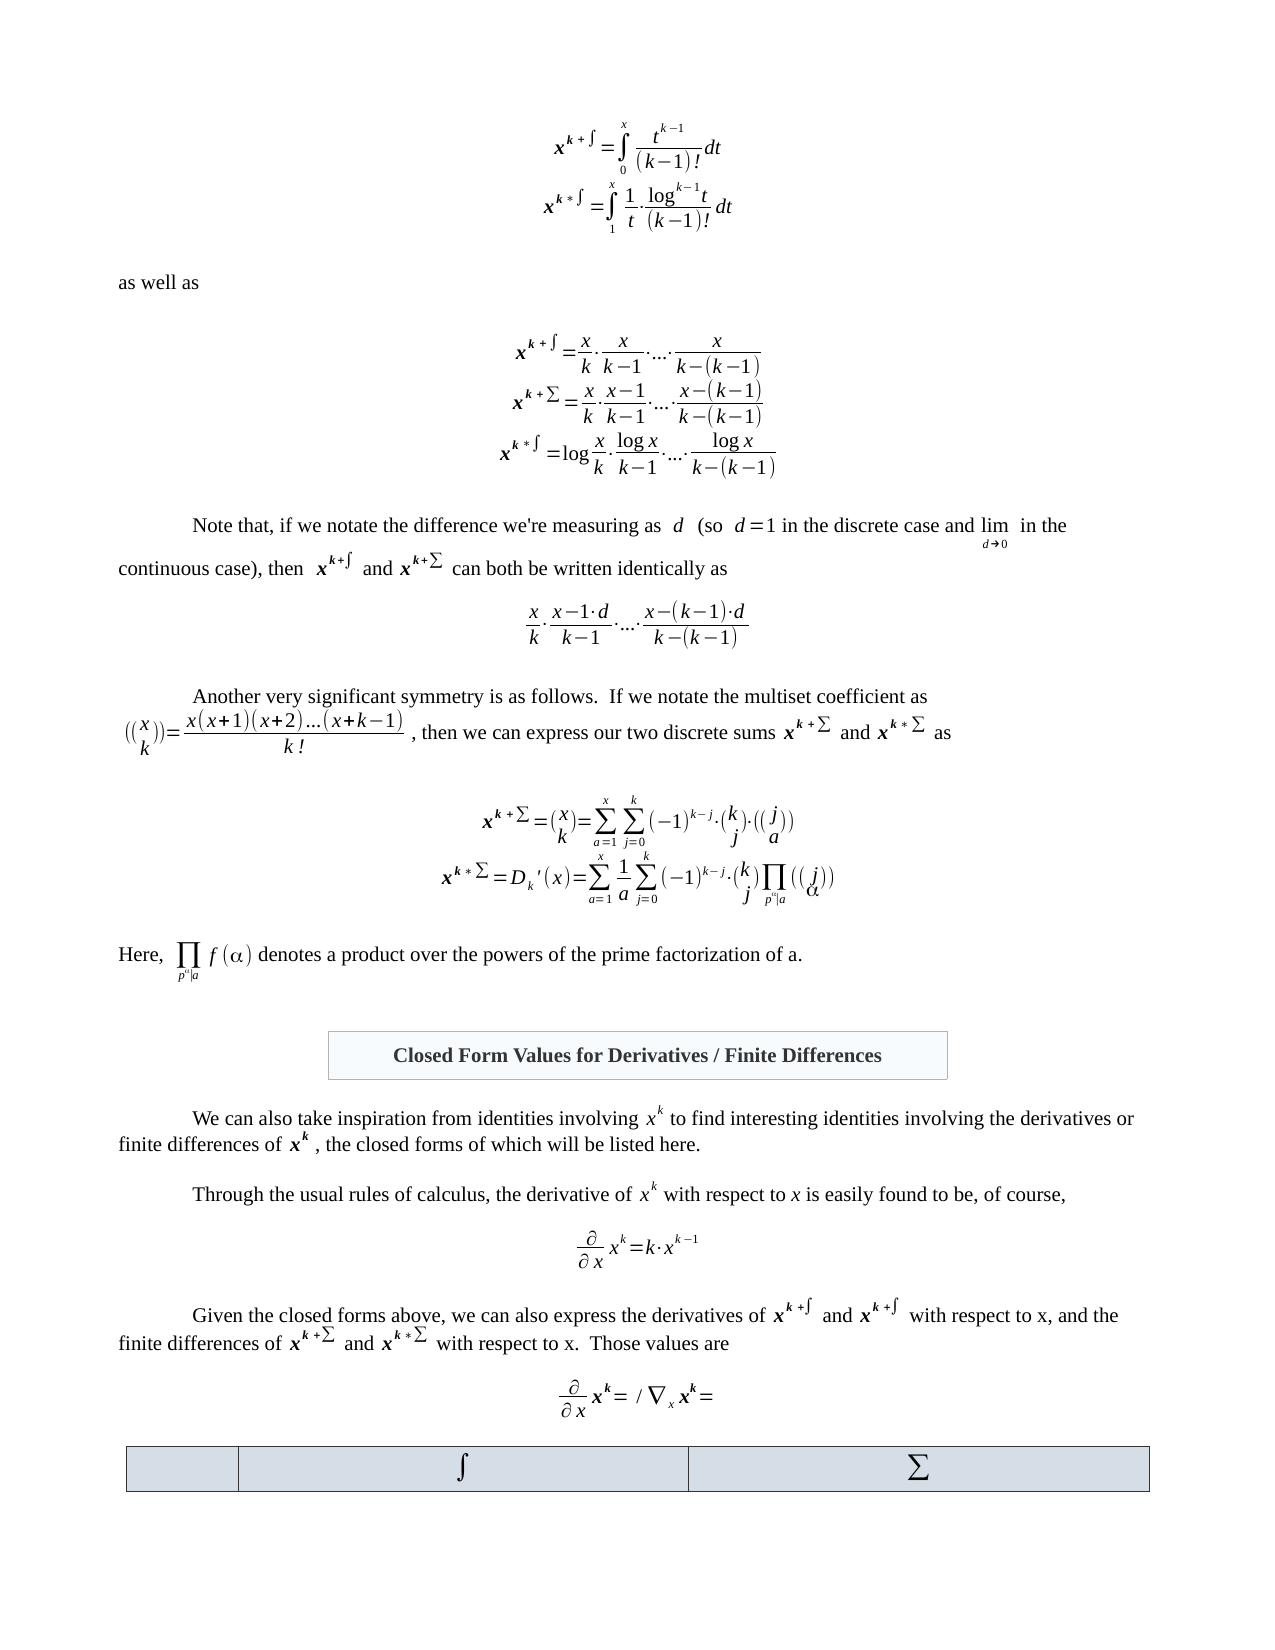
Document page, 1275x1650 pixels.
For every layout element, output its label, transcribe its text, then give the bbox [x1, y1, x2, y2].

text We can also take inspiration from identities involvingto find interesting identities involving the derivatives or finite differences of, the closed forms of which will be listed here. [118, 1103, 1157, 1156]
text Note that, if we notate the difference we're measuring as (so in the discrete case andin the continuous case), then andcan both be written identically as [118, 513, 1157, 580]
text Given the closed forms above, we can also express the derivatives ofandwith respect to x, and the finite differences ofandwith respect to x. Those values are [118, 1297, 1157, 1354]
text / [118, 1379, 1157, 1422]
table_header [239, 1447, 688, 1491]
text Another very significant symmetry is as follows. If we notate the multiset coefficient as, then we can express our two discrete sumsandas [118, 684, 1157, 759]
text Closed Form Values for Derivatives / Finite Differences [329, 1032, 947, 1079]
table_header [689, 1447, 1149, 1491]
table_header [127, 1447, 238, 1491]
text Through the usual rules of calculus, the derivative ofwith respect to x is easily found to be, of course, [118, 1180, 1157, 1206]
text as well as [118, 270, 1157, 294]
text Here, denotes a product over the powers of the prime factorization of a. [118, 940, 1157, 983]
